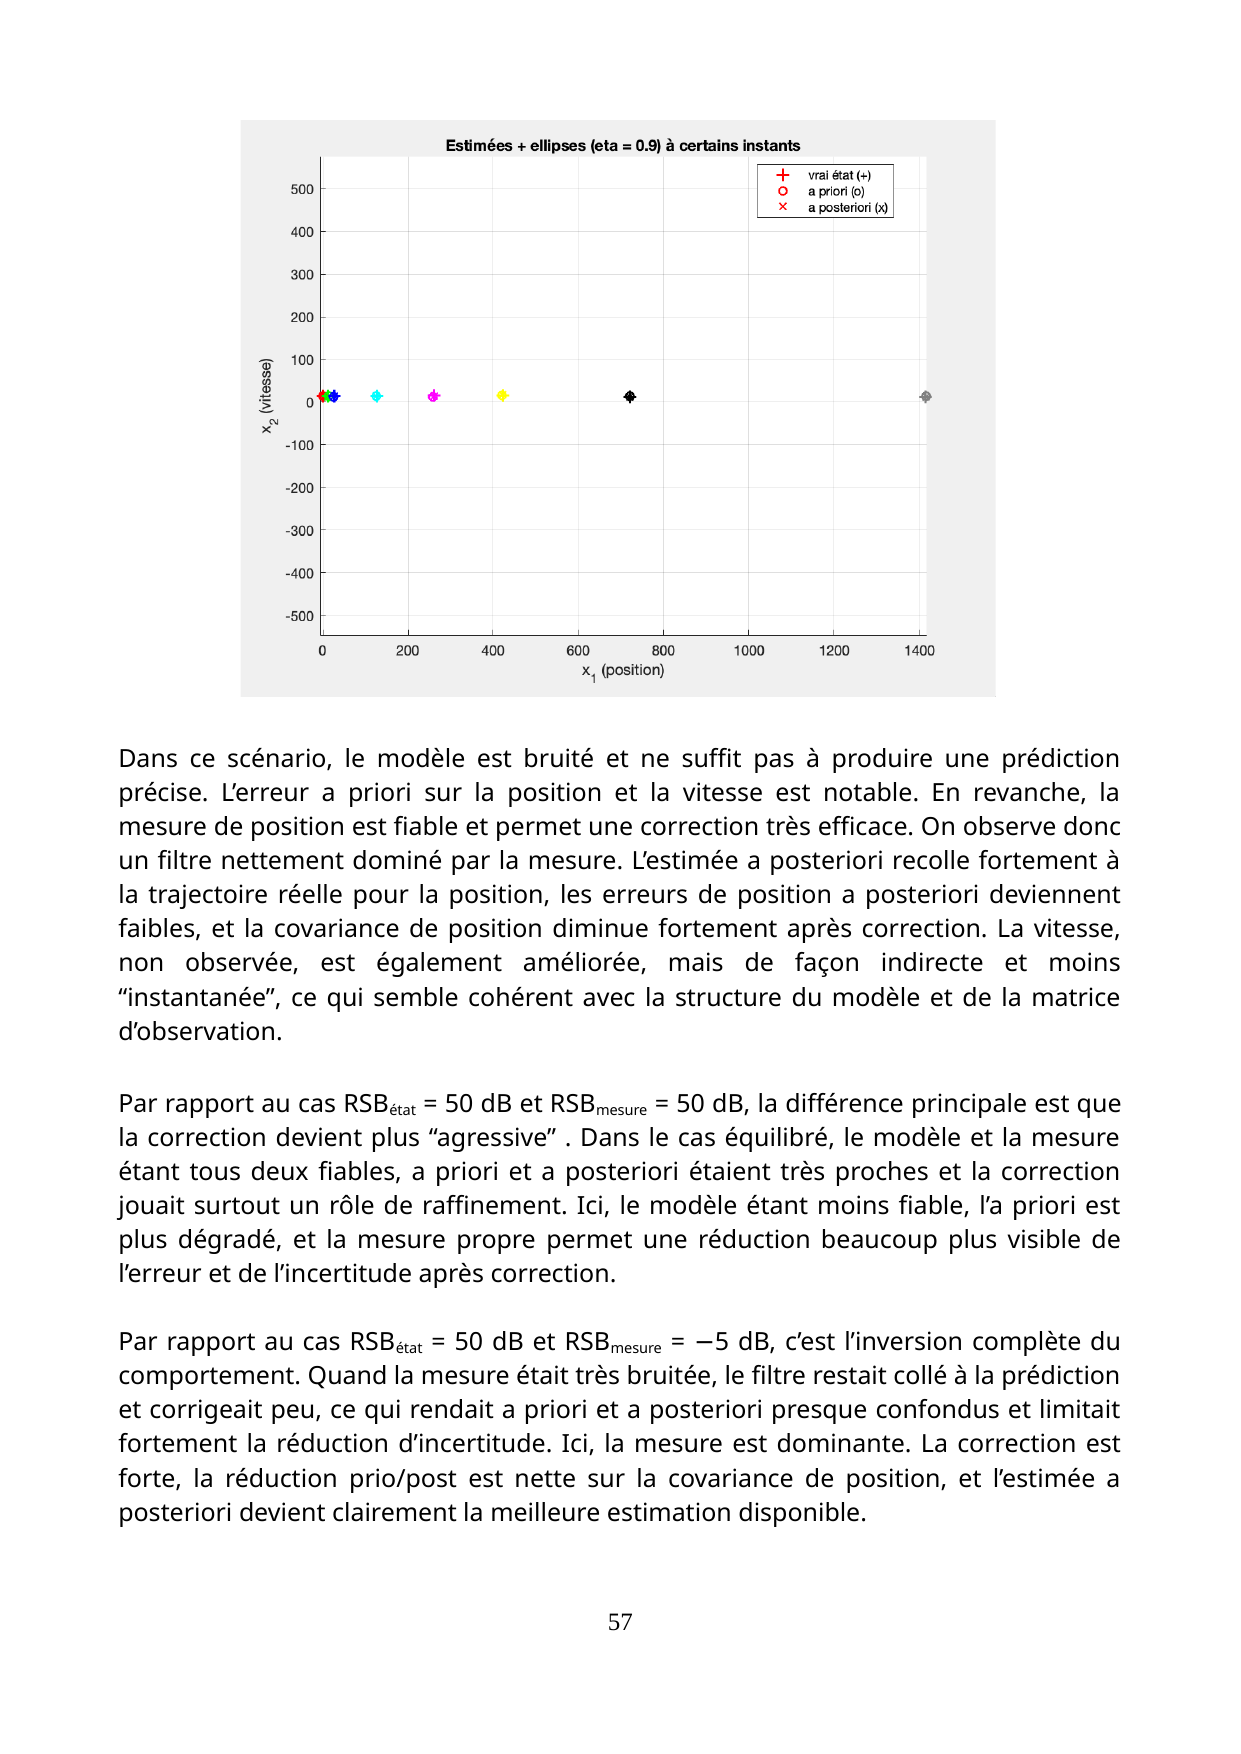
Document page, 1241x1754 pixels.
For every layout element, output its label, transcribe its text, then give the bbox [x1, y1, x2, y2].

text Dans ce scénario, le modèle est bruité et ne suffit pas à produire une prédiction précise. L’erreur a priori sur la position et la vitesse est notable. En revanche, la mesure de position est fiable et permet une correction très efficace. On observe donc un filtre nettement dominé par la mesure. L’estimée a posteriori recolle fortement à la trajectoire réelle pour la position, les erreurs de position a posteriori deviennent faibles, et la covariance de position diminue fortement après correction. La vitesse, non observée, est également améliorée, mais de façon indirecte et moins “instantanée”, ce qui semble cohérent avec la structure du modèle et de la matrice d’observation. [118, 741, 1122, 1047]
picture [240, 120, 996, 697]
text Par rapport au cas RSBétat = 50 dB et RSBmesure = 50 dB, la différence principale est que la correction devient plus “agressive” . Dans le cas équilibré, le modèle et la mesure étant tous deux fiables, a priori et a posteriori étaient très proches et la correction jouait surtout un rôle de raffinement. Ici, le modèle étant moins fiable, l’a priori est plus dégradé, et la mesure propre permet une réduction beaucoup plus visible de l’erreur et de l’incertitude après correction. [118, 1086, 1122, 1290]
text Par rapport au cas RSBétat = 50 dB et RSBmesure = −5 dB, c’est l’inversion complète du comportement. Quand la mesure était très bruitée, le filtre restait collé à la prédiction et corrigeait peu, ce qui rendait a priori et a posteriori presque confondus et limitait fortement la réduction d’incertitude. Ici, la mesure est dominante. La correction est forte, la réduction prio/post est nette sur la covariance de position, et l’estimée a posteriori devient clairement la meilleure estimation disponible. [118, 1324, 1122, 1528]
